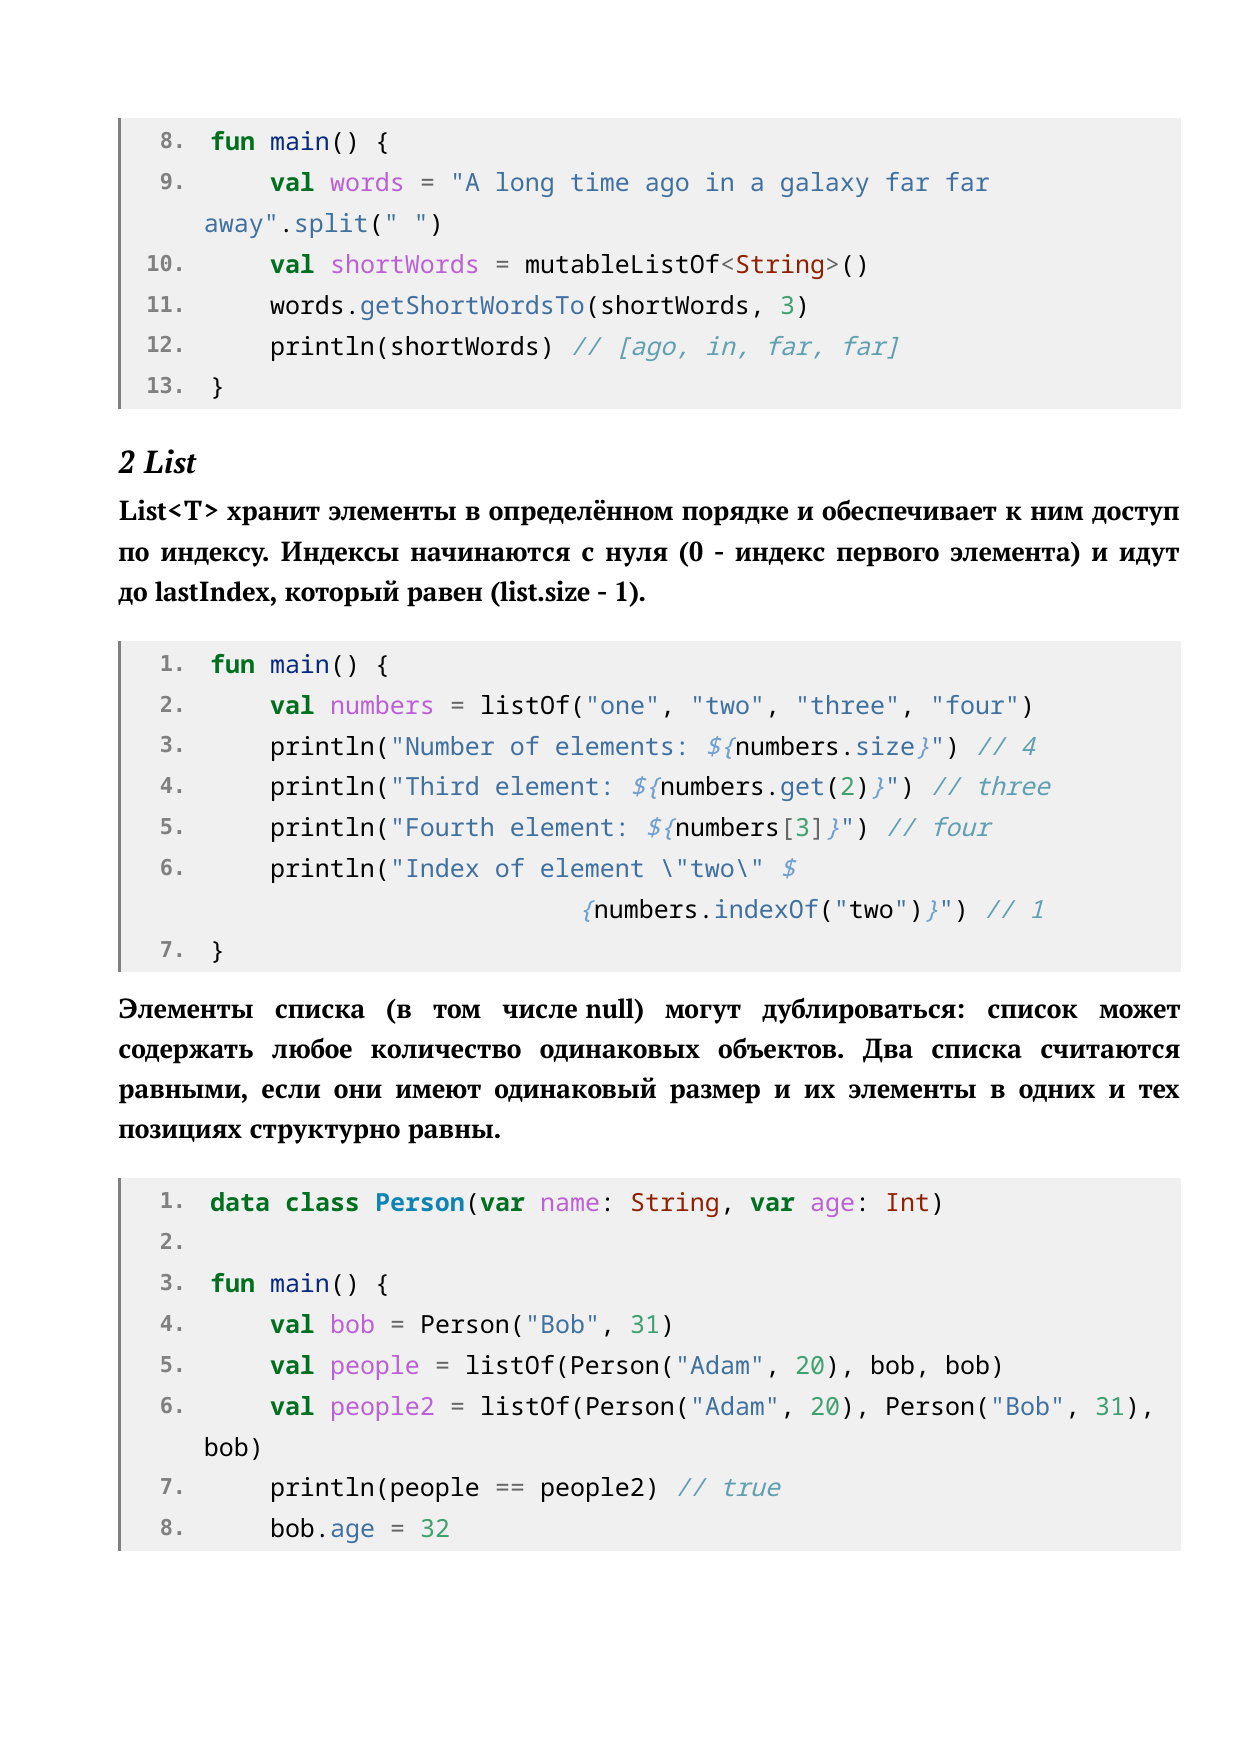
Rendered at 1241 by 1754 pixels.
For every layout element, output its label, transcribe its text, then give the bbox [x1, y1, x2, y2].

list println("Index of element \"two\" $ [121, 845, 1181, 885]
list val bob = Person("Bob", 31) [121, 1301, 1181, 1341]
list fun main() { [121, 641, 1181, 681]
list fun main() { [121, 118, 1181, 158]
list println(shortWords) // [ago, in, far, far] [121, 322, 1181, 362]
list val people = listOf(Person("Adam", 20), bob, bob) [121, 1342, 1181, 1382]
text List<T> хранит элементы в определённом порядке и обеспечивает к ним доступ по индексу. Индексы начинаются с нуля (0 - индекс первого элемента) и идут до lastIndex, который равен (list.size - 1). [118, 493, 1181, 607]
list fun main() { [121, 1260, 1181, 1300]
list val people2 = listOf(Person("Adam", 20), Person("Bob", 31), bob) [121, 1382, 1181, 1463]
list } [121, 926, 1181, 972]
list println("Fourth element: ${numbers[3]}") // four [121, 804, 1181, 844]
list data class Person(var name: String, var age: Int) [121, 1178, 1181, 1218]
subtitle 2 List [118, 442, 1181, 481]
list } [121, 363, 1181, 409]
list val shortWords = mutableListOf<String>() [121, 241, 1181, 281]
list words.getShortWordsTo(shortWords, 3) [121, 281, 1181, 321]
list bob.age = 32 [121, 1505, 1181, 1551]
list println("Third element: ${numbers.get(2)}") // three [121, 763, 1181, 803]
list println(people == people2) // true [121, 1464, 1181, 1504]
list val numbers = listOf("one", "two", "three", "four") [121, 681, 1181, 721]
list {numbers.indexOf("two")}") // 1 [121, 886, 1181, 926]
list val words = "A long time ago in a galaxy far far away".split(" ") [121, 159, 1181, 240]
text Элементы списка (в том числе null) могут дублироваться: список может содержать любое количество одинаковых объектов. Два списка считаются равными, если они имеют одинаковый размер и их элементы в одних и тех позициях структурно равны. [118, 991, 1181, 1145]
list println("Number of elements: ${numbers.size}") // 4 [121, 722, 1181, 762]
